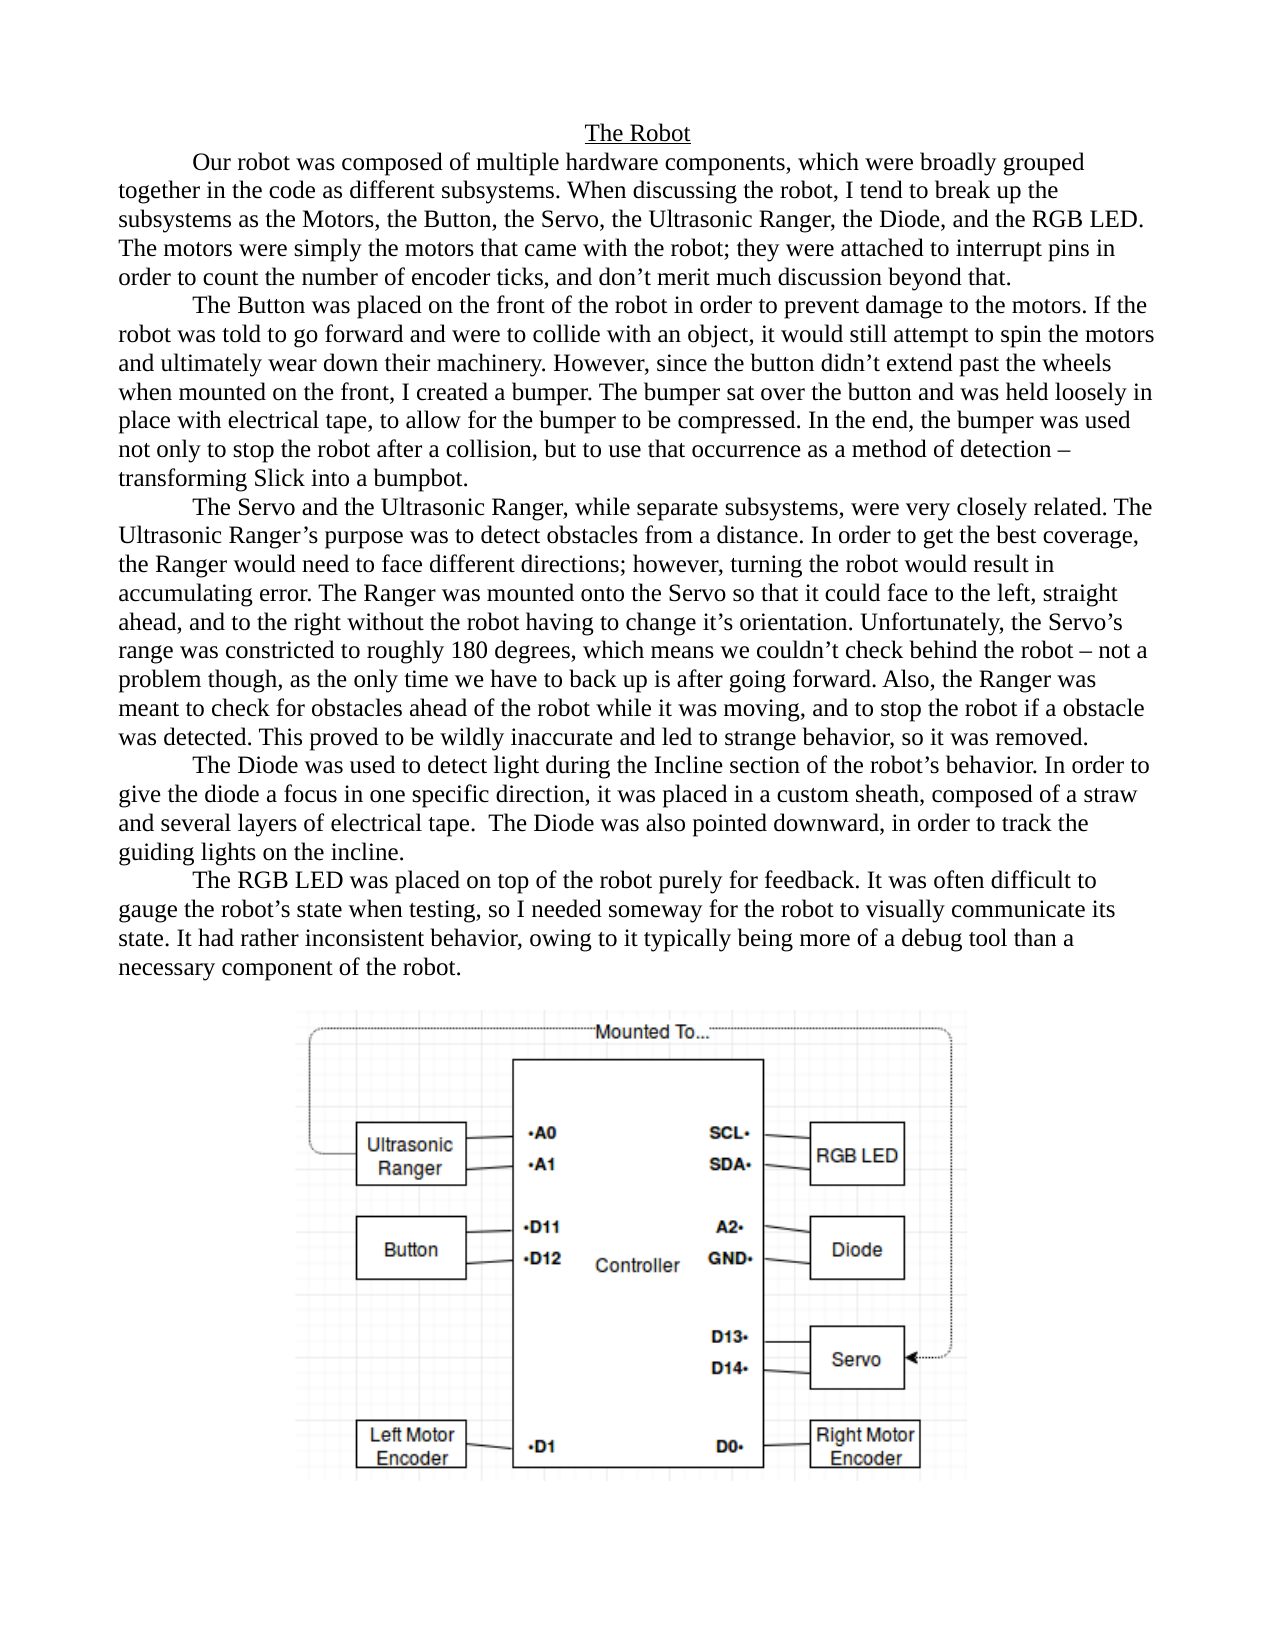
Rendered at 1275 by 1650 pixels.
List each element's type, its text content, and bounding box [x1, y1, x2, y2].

text The RGB LED was placed on top of the robot purely for feedback. It was often difficult to gauge the robot’s state when testing, so I needed someway for the robot to visually communicate its state. It had rather inconsistent behavior, owing to it typically being more of a debug tool than a necessary component of the robot. [118, 866, 1157, 981]
text The Servo and the Ultrasonic Ranger, while separate subsystems, were very closely related. The Ultrasonic Ranger’s purpose was to detect obstacles from a distance. In order to get the best coverage, the Ranger would need to face different directions; however, turning the robot would result in accumulating error. The Ranger was mounted onto the Servo so that it could face to the left, straight ahead, and to the right without the robot having to change it’s orientation. Unfortunately, the Servo’s range was constricted to roughly 180 degrees, which means we couldn’t check behind the robot – not a problem though, as the only time we have to back up is after going forward. Also, the Ranger was meant to check for obstacles ahead of the robot while it was moving, and to stop the robot if a obstacle was detected. This proved to be wildly inaccurate and led to strange behavior, so it was removed. [118, 492, 1157, 751]
text The Diode was used to detect light during the Incline section of the robot’s behavior. In order to give the diode a focus in one specific direction, it was placed in a custom sheath, composed of a straw and several layers of electrical tape. The Diode was also pointed downward, in order to track the guiding lights on the incline. [118, 751, 1157, 866]
picture [295, 1010, 968, 1481]
text The Button was placed on the front of the robot in order to prevent damage to the motors. If the robot was told to go forward and were to collide with an object, it would still attempt to spin the motors and ultimately wear down their machinery. However, since the button didn’t extend past the wheels when mounted on the front, I created a bumper. The bumper sat over the button and was held loosely in place with electrical tape, to allow for the bumper to be compressed. In the end, the bumper was used not only to stop the robot after a collision, but to use that occurrence as a method of detection – transforming Slick into a bumpbot. [118, 291, 1157, 492]
text The Robot [118, 118, 1157, 147]
text Our robot was composed of multiple hardware components, which were broadly grouped together in the code as different subsystems. When discussing the robot, I tend to break up the subsystems as the Motors, the Button, the Servo, the Ultrasonic Ranger, the Diode, and the RGB LED. The motors were simply the motors that came with the robot; they were attached to interrupt pins in order to count the number of encoder ticks, and don’t merit much discussion beyond that. [118, 147, 1157, 291]
